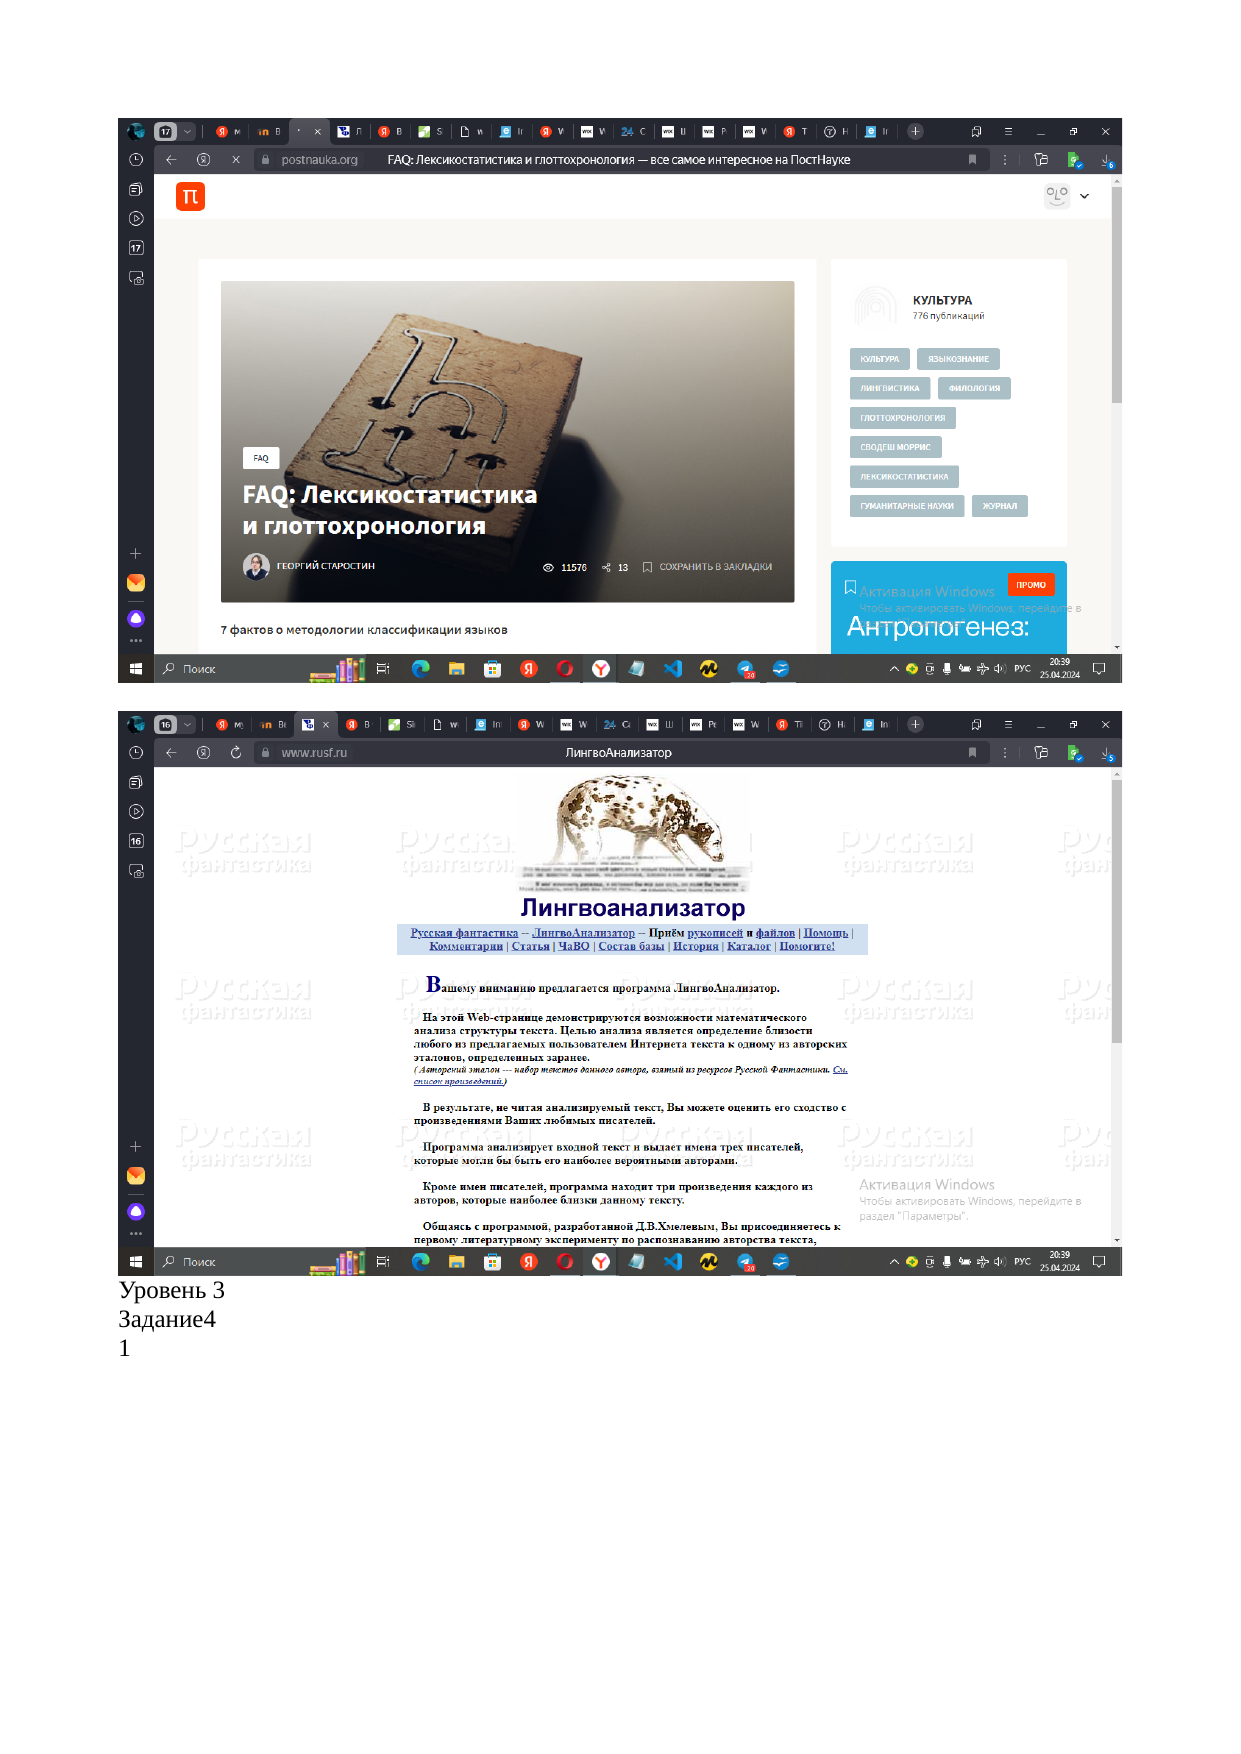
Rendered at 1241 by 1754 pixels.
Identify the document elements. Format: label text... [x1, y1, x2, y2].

picture [118, 118, 1123, 683]
text Уровень 3 [118, 1276, 1122, 1304]
picture [118, 711, 1123, 1276]
text Задание4 [118, 1304, 1122, 1333]
text 1 [118, 1333, 1122, 1362]
